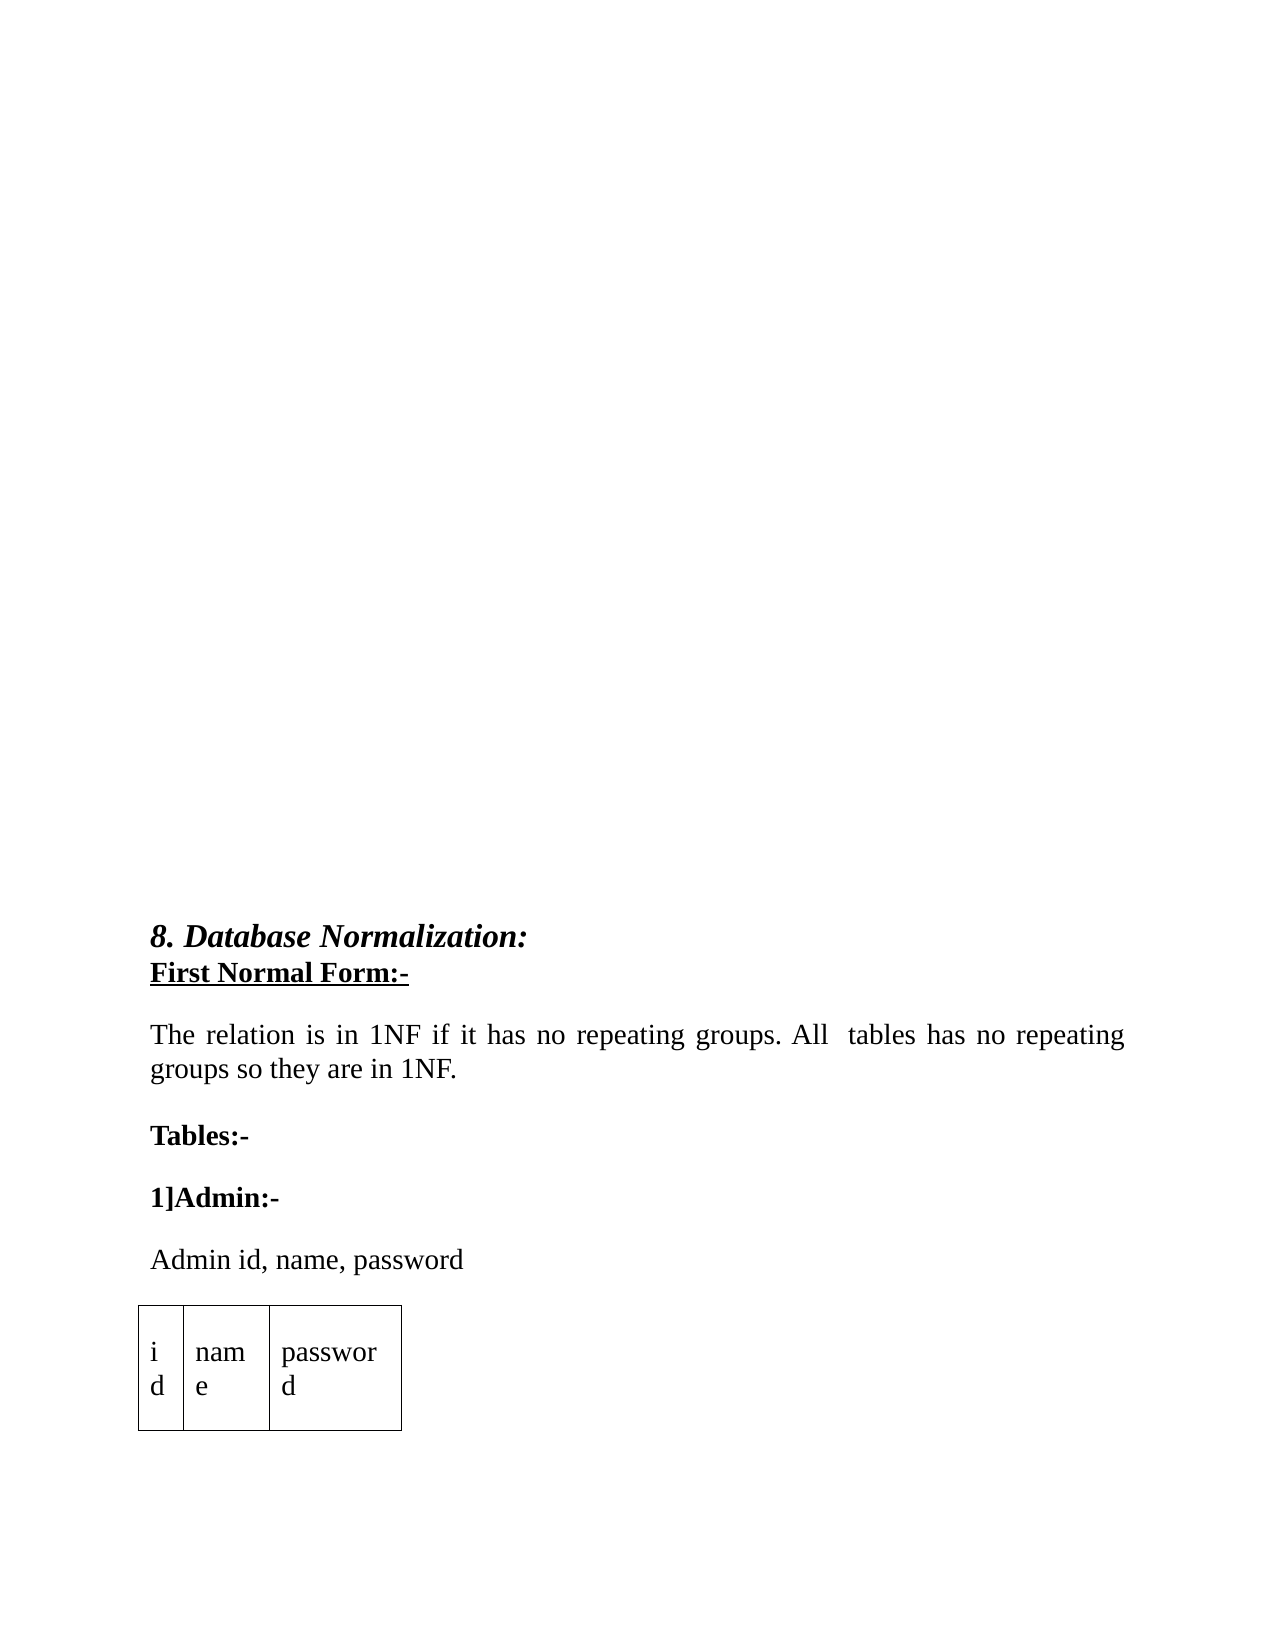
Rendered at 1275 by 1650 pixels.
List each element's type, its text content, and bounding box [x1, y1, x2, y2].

table_header name [184, 1306, 269, 1430]
table_header id [139, 1306, 183, 1430]
table_header password [270, 1306, 401, 1430]
text Admin id, name, password [150, 1242, 1125, 1276]
text Tables:- [150, 1118, 1125, 1151]
text 8. Database Normalization: [150, 917, 1125, 955]
text First Normal Form:- [150, 955, 1125, 988]
text 1]Admin:- [150, 1180, 1125, 1214]
text The relation is in 1NF if it has no repeating groups. All tables has no repeating groups so they are in 1NF. [150, 1017, 1125, 1084]
